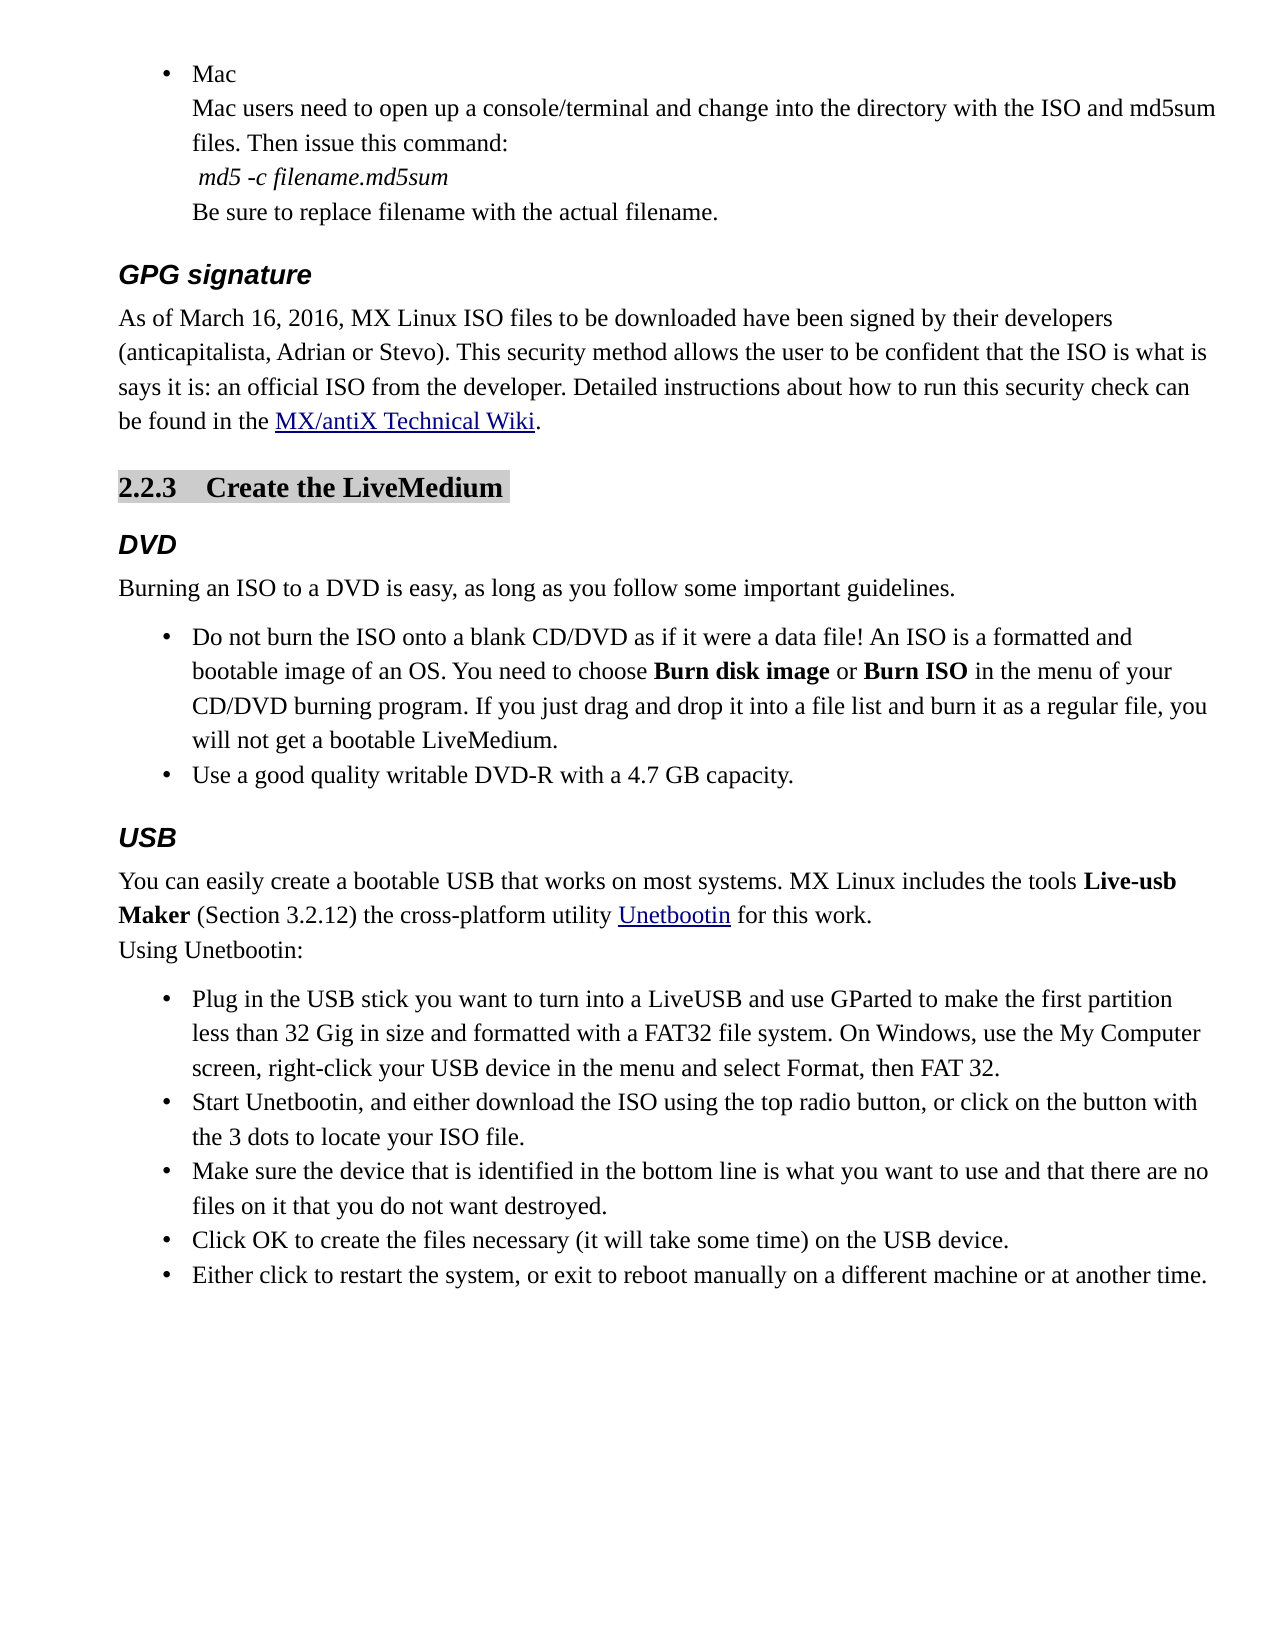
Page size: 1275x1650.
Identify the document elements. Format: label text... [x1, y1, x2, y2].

list Do not burn the ISO onto a blank CD/DVD as if it were a data file! An ISO is a formatted and bootable image of an OS. You need to choose Burn disk image or Burn ISO in the menu of your CD/DVD burning program. If you just drag and drop it into a file list and burn it as a regular file, you will not get a bootable LiveMedium. [162, 622, 1216, 754]
list Mac users need to open up a console/terminal and change into the directory with the ISO and md5sum files. Then issue this command: [162, 93, 1216, 157]
text You can easily create a bootable USB that works on most systems. MX Linux includes the tools Live-usb Maker (Section 3.2.12) the cross-platform utility Unetbootin for this work. [118, 866, 1216, 929]
list Make sure the device that is identified in the bottom line is what you want to use and that there are no files on it that you do not want destroyed. [162, 1156, 1216, 1219]
list Be sure to replace filename with the actual filename. [162, 197, 1216, 226]
list Click OK to create the files necessary (it will take some time) on the USB device. [162, 1225, 1216, 1254]
text Using Unetbootin: [118, 935, 1216, 963]
list Start Unetbootin, and either download the ISO using the top radio button, or click on the button with the 3 dots to locate your ISO file. [162, 1087, 1216, 1151]
list Plug in the USB stick you want to turn into a LiveUSB and use GParted to make the first partition less than 32 Gig in size and formatted with a FAT32 file system. On Windows, use the My Computer screen, right-click your USB device in the menu and select Format, then FAT 32. [162, 984, 1216, 1082]
subtitle USB [118, 821, 1216, 853]
subtitle 2.2.3 Create the LiveMedium [510, 470, 1216, 503]
text Burning an ISO to a DVD is easy, as long as you follow some important guidelines. [118, 573, 1216, 602]
list Mac [162, 59, 1216, 88]
list Either click to restart the system, or exit to reboot manually on a different machine or at another time. [162, 1260, 1216, 1288]
list md5 -c filename.md5sum [162, 162, 1216, 191]
list Use a good quality writable DVD-R with a 4.7 GB capacity. [162, 760, 1216, 789]
subtitle DVD [118, 528, 1216, 560]
text As of March 16, 2016, MX Linux ISO files to be downloaded have been signed by their developers (anticapitalista, Adrian or Stevo). This security method allows the user to be confident that the ISO is what is says it is: an official ISO from the developer. Detailed instructions about how to run this security check can be found in the MX/antiX Technical Wiki. [118, 303, 1216, 435]
subtitle GPG signature [118, 258, 1216, 290]
